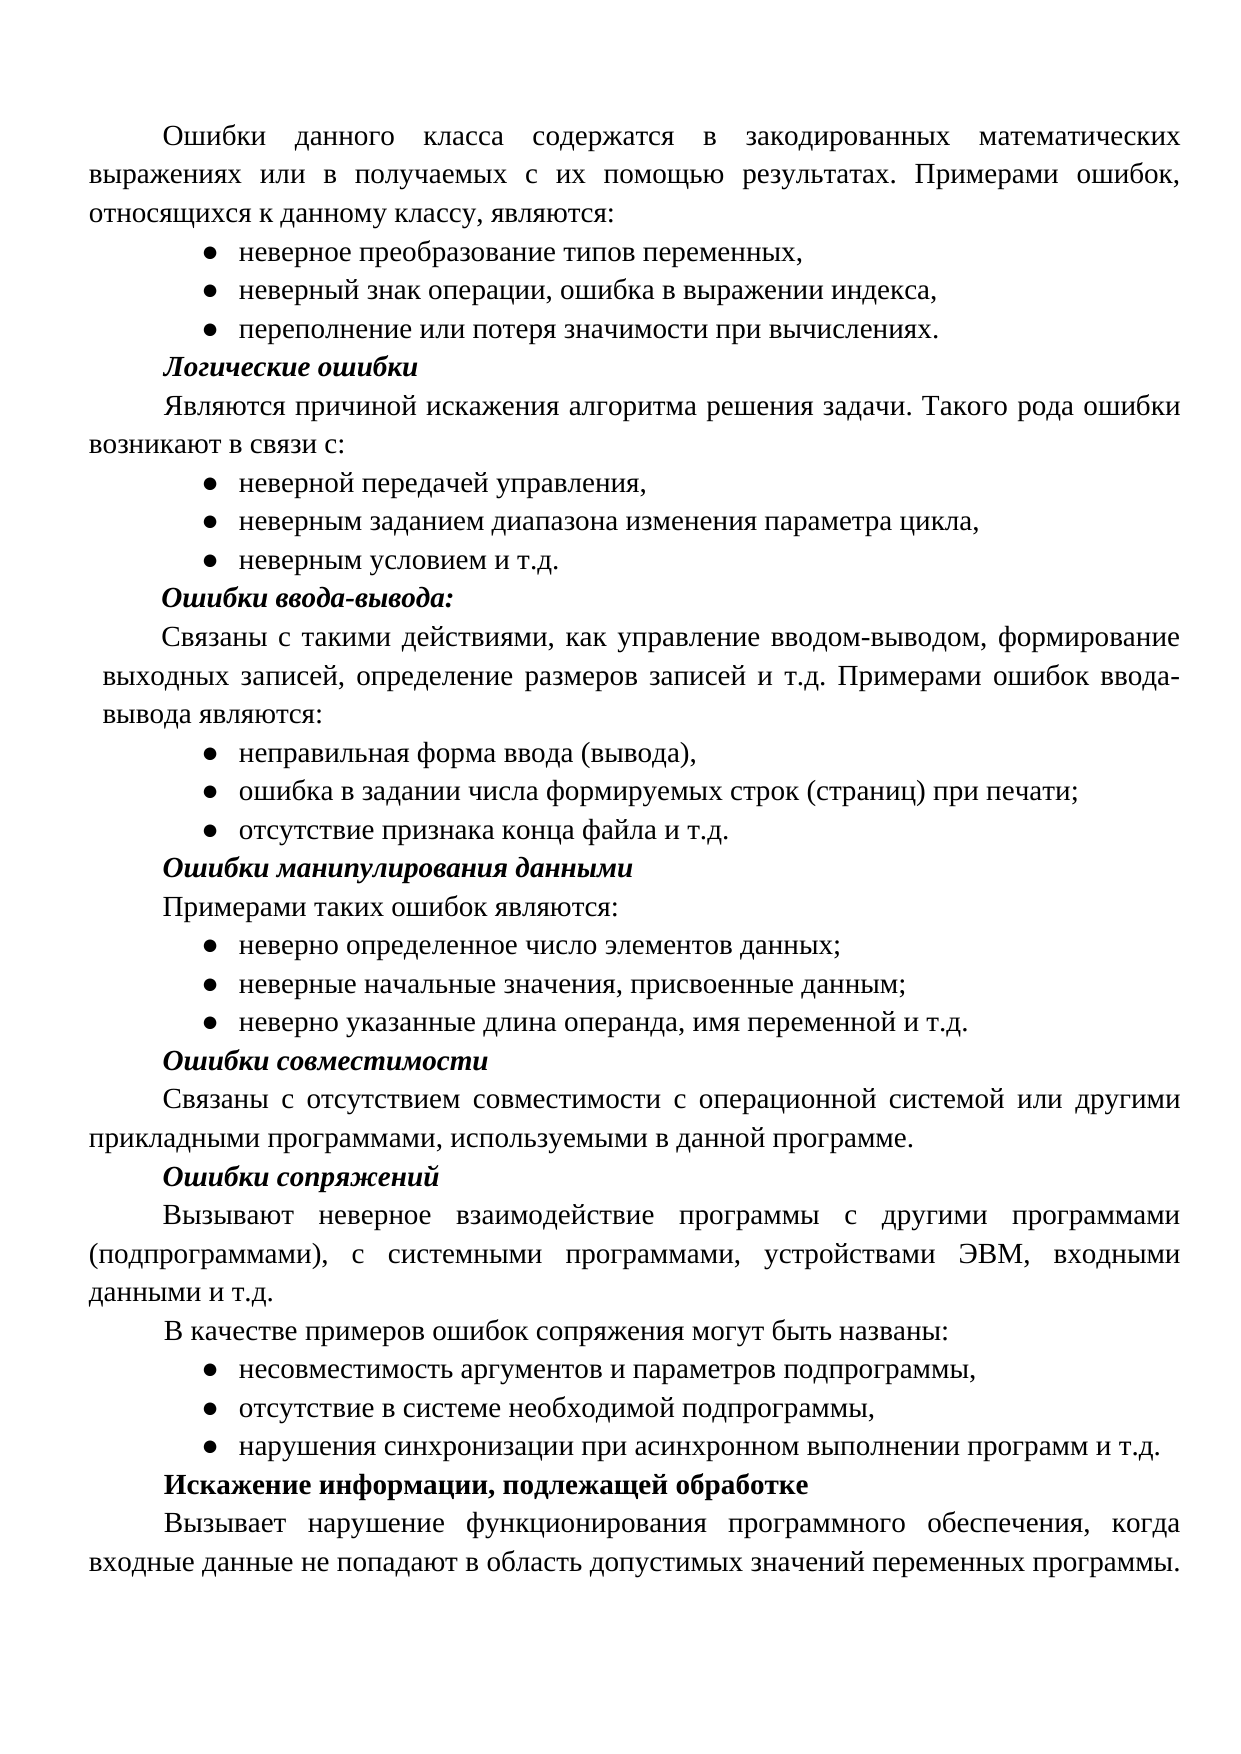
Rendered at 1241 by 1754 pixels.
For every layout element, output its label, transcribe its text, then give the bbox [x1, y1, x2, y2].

list отсутствие признака конца файла и т.д. [201, 812, 1181, 845]
list переполнение или потеря значимости при вычислениях. [201, 311, 1181, 344]
text Вызывает нарушение функционирования программного обеспечения, когда входные данные не попадают в область допустимых значений переменных программы. [89, 1506, 1181, 1578]
list неверно указанные длина операнда, имя переменной и т.д. [201, 1004, 1181, 1038]
list неверный знак операции, ошибка в выражении индекса, [201, 272, 1181, 306]
list неверной передачей управления, [201, 465, 1181, 498]
list несовместимость аргументов и параметров подпрограммы, [201, 1351, 1181, 1385]
list неправильная форма ввода (вывода), [201, 735, 1181, 768]
text В качестве примеров ошибок сопряжения могут быть названы: [89, 1313, 1181, 1346]
list ошибка в задании числа формируемых строк (страниц) при печати; [201, 773, 1181, 807]
text Вызывают неверное взаимодействие программы с другими программами (подпрограммами), с системными программами, устройствами ЭВМ, входными данными и т.д. [89, 1197, 1181, 1308]
text Связаны с отсутствием совместимости с операционной системой или другими прикладными программами, используемыми в данной программе. [89, 1082, 1181, 1154]
list неверное преобразование типов переменных, [201, 234, 1181, 267]
text Примерами таких ошибок являются: [89, 889, 1181, 922]
text Ошибки ввода-вывода: [102, 581, 1181, 614]
list неверным заданием диапазона изменения параметра цикла, [201, 503, 1181, 537]
text Искажение информации, подлежащей обработке [89, 1467, 1181, 1501]
text Ошибки данного класса содержатся в закодированных математических выражениях или в получаемых с их помощью результатах. Примерами ошибок, относящихся к данному классу, являются: [89, 118, 1181, 229]
text Логические ошибки [89, 349, 1181, 383]
text Ошибки сопряжений [89, 1159, 1181, 1192]
list нарушения синхронизации при асинхронном выполнении программ и т.д. [201, 1428, 1181, 1462]
list неверным условием и т.д. [201, 542, 1181, 576]
list неверные начальные значения, присвоенные данным; [201, 966, 1181, 999]
list неверно определенное число элементов данных; [201, 927, 1181, 961]
list отсутствие в системе необходимой подпрограммы, [201, 1390, 1181, 1423]
text Связаны с такими действиями, как управление вводом-выводом, формирование выходных записей, определение размеров записей и т.д. Примерами ошибок ввода-вывода являются: [102, 619, 1181, 730]
text Являются причиной искажения алгоритма решения задачи. Такого рода ошибки возникают в связи с: [89, 388, 1181, 460]
text Ошибки совместимости [89, 1043, 1181, 1077]
text Ошибки манипулирования данными [89, 850, 1181, 884]
